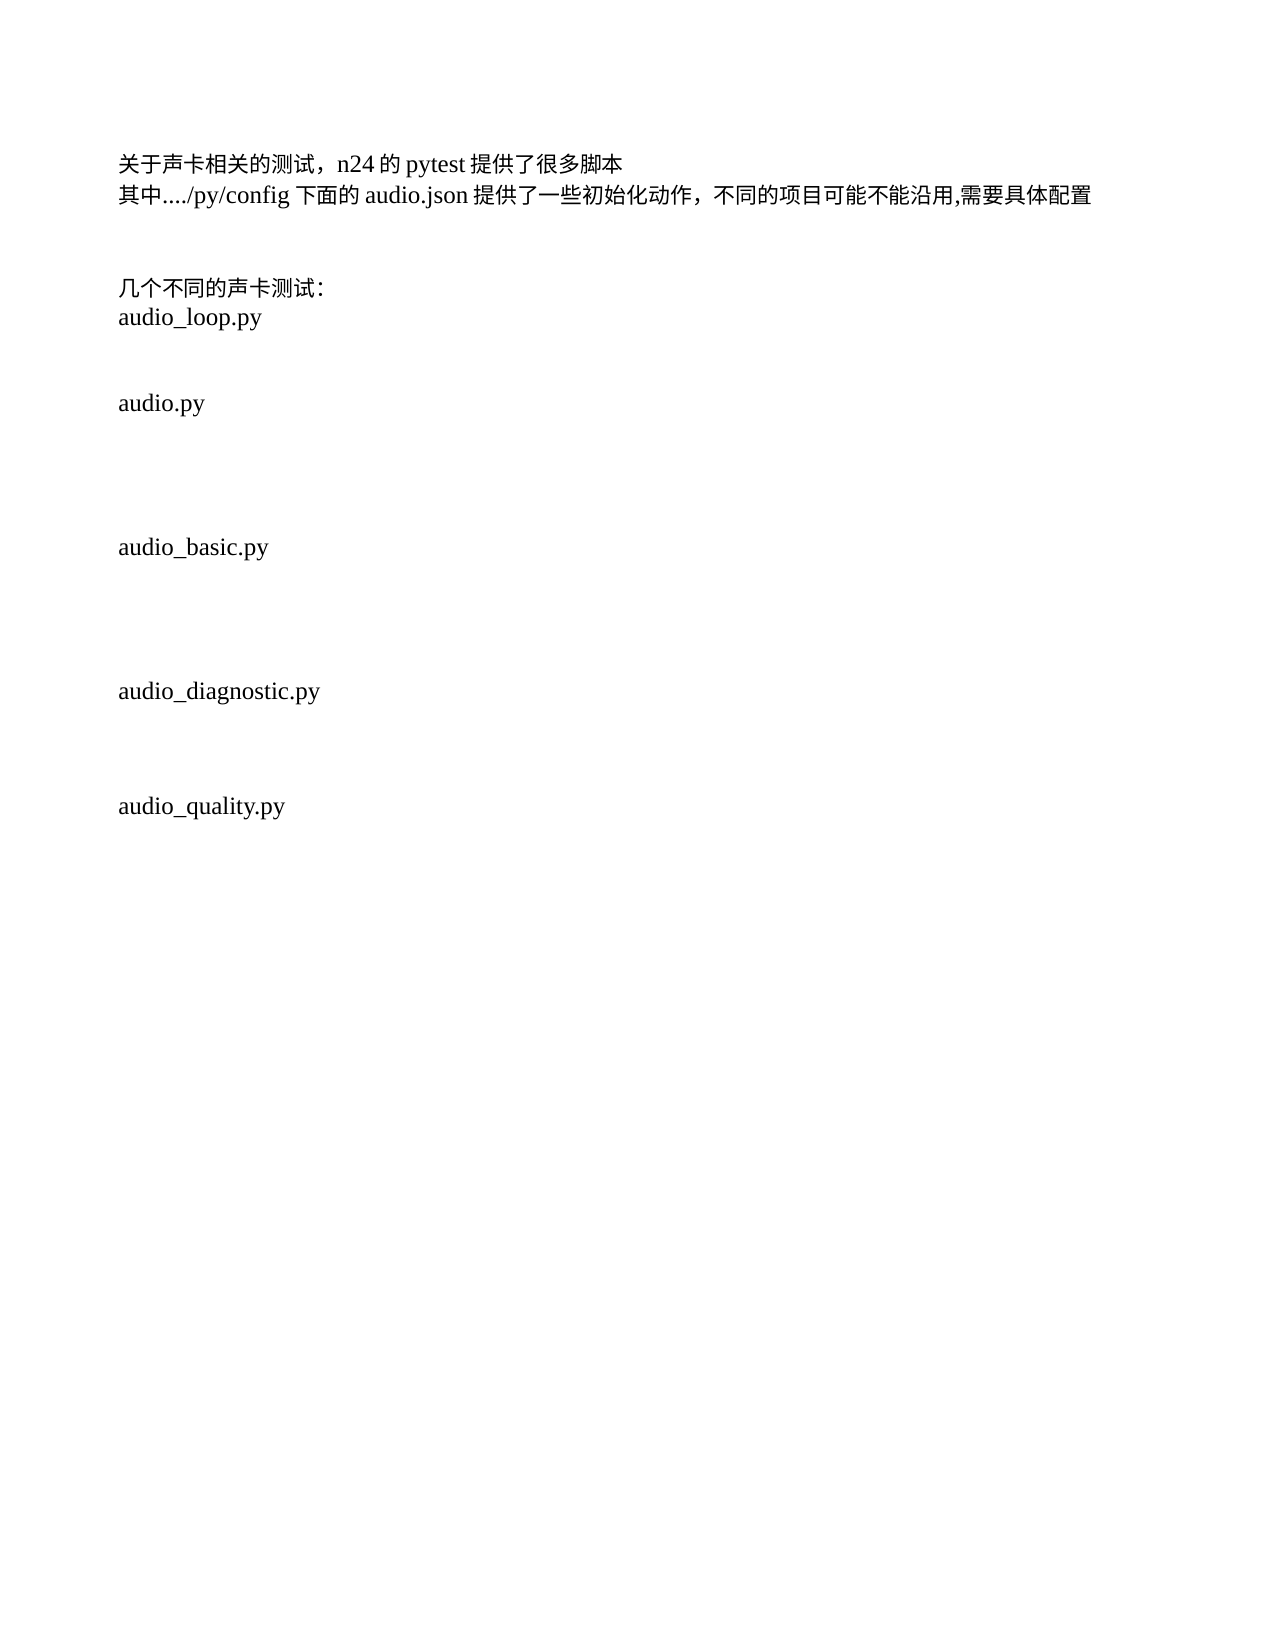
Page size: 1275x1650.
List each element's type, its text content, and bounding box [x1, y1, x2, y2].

text audio.py [118, 388, 1157, 417]
text audio_diagnostic.py [118, 676, 1157, 705]
text audio_quality.py [118, 791, 1157, 820]
text audio_basic.py [118, 532, 1157, 561]
text 几个不同的声卡测试： [118, 271, 1157, 302]
text audio_loop.py [118, 302, 1157, 331]
text 其中..../py/config下面的audio.json提供了一些初始化动作，不同的项目可能不能沿用,需要具体配置 [118, 178, 1157, 210]
text 关于声卡相关的测试，n24的pytest提供了很多脚本 [118, 147, 1157, 178]
